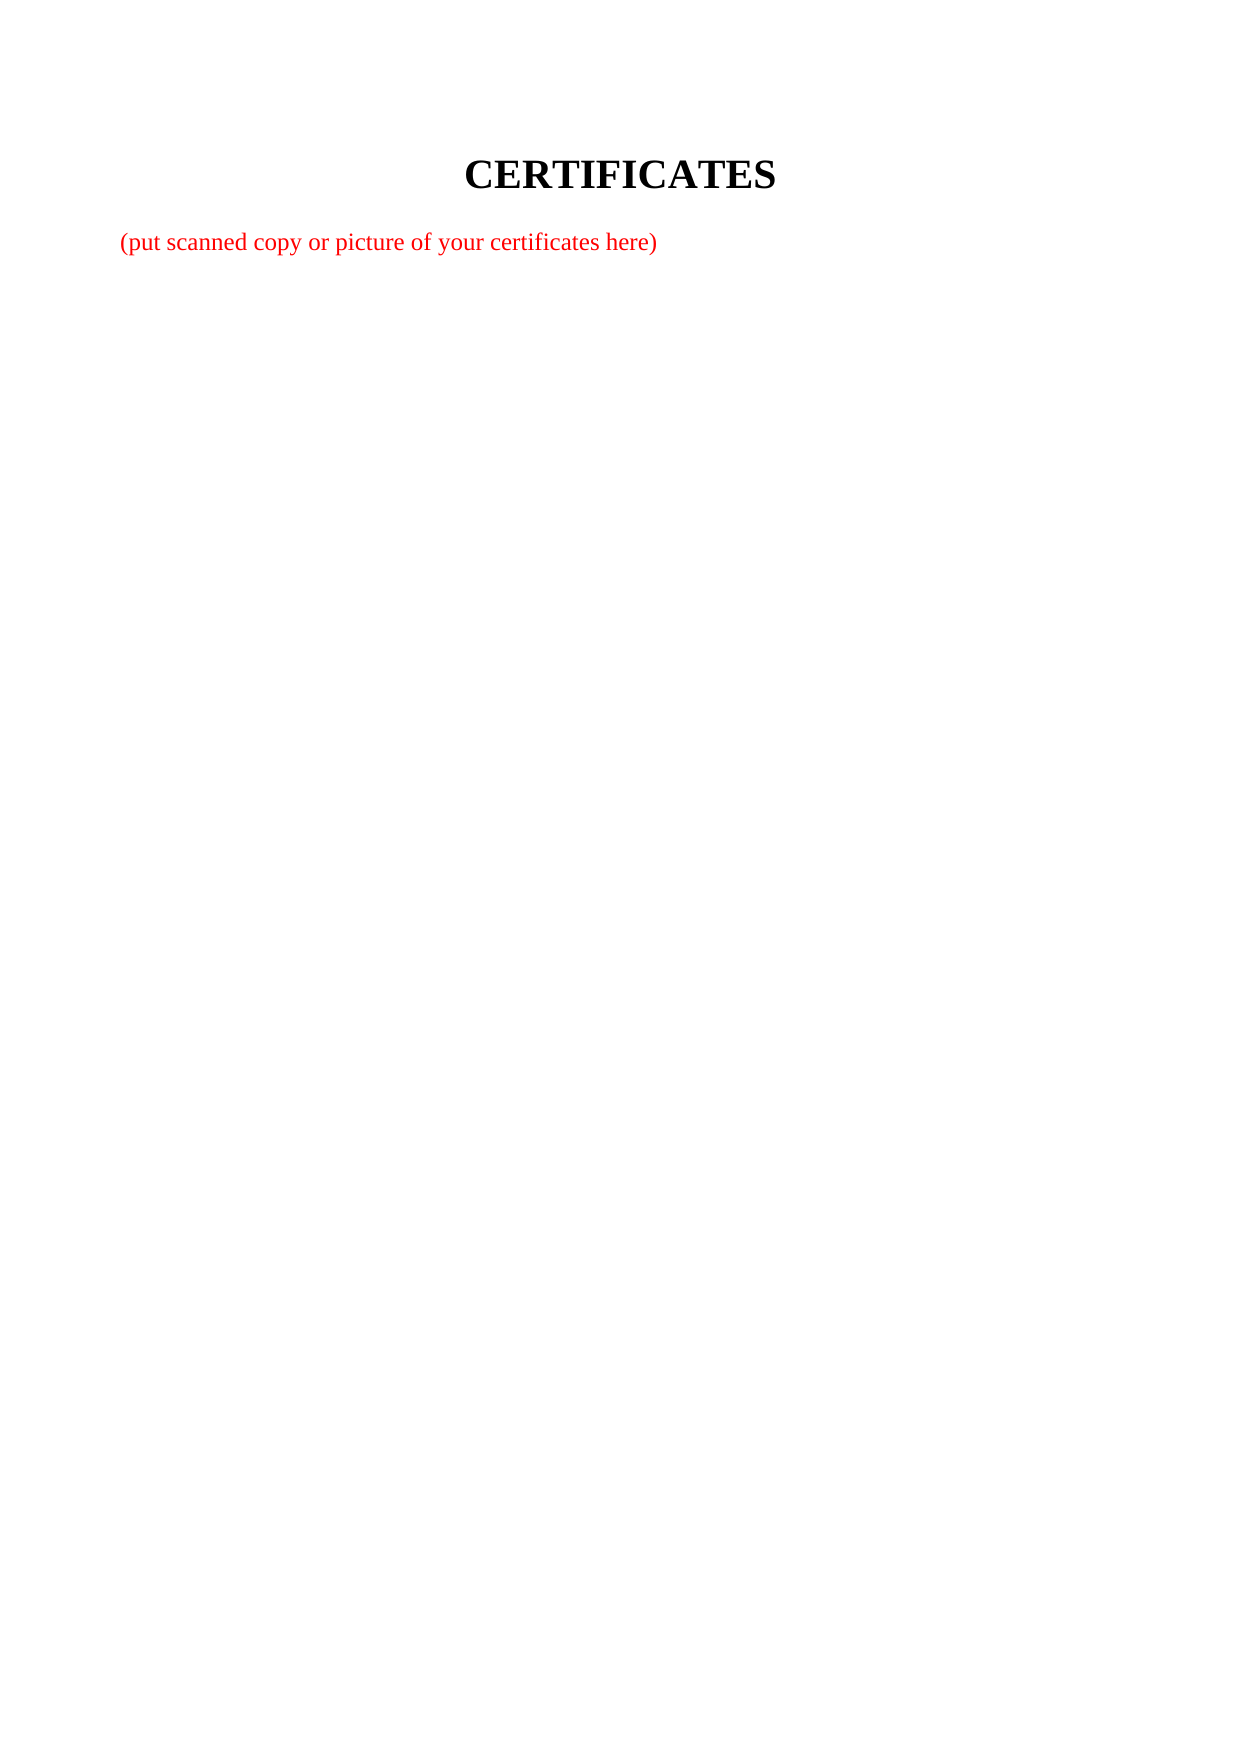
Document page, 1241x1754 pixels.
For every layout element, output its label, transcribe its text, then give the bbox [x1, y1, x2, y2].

text (put scanned copy or picture of your certificates here) [120, 227, 1120, 255]
text CERTIFICATES [120, 150, 1120, 198]
